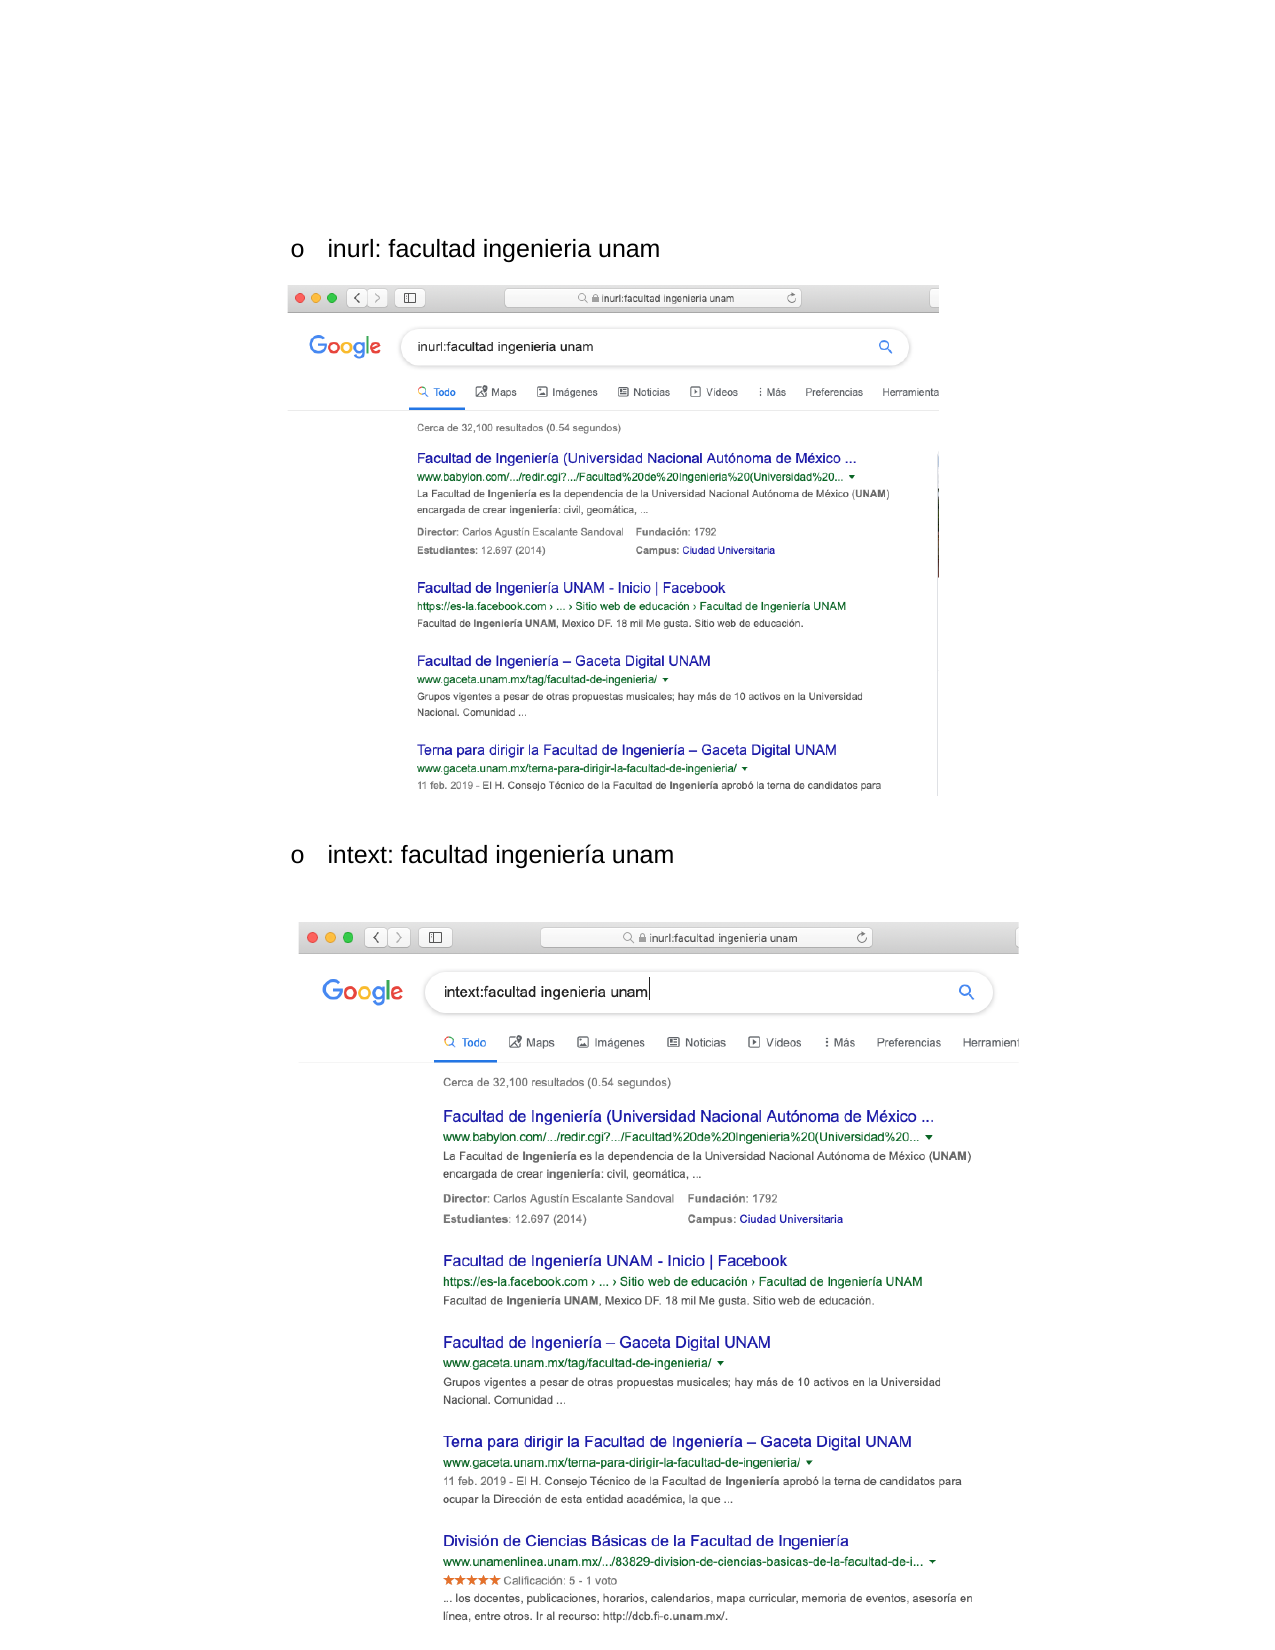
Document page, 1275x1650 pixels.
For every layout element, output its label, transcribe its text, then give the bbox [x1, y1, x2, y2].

list intext: facultad ingeniería unam [290, 840, 1098, 871]
list inurl: facultad ingenieria unam [290, 234, 1098, 265]
